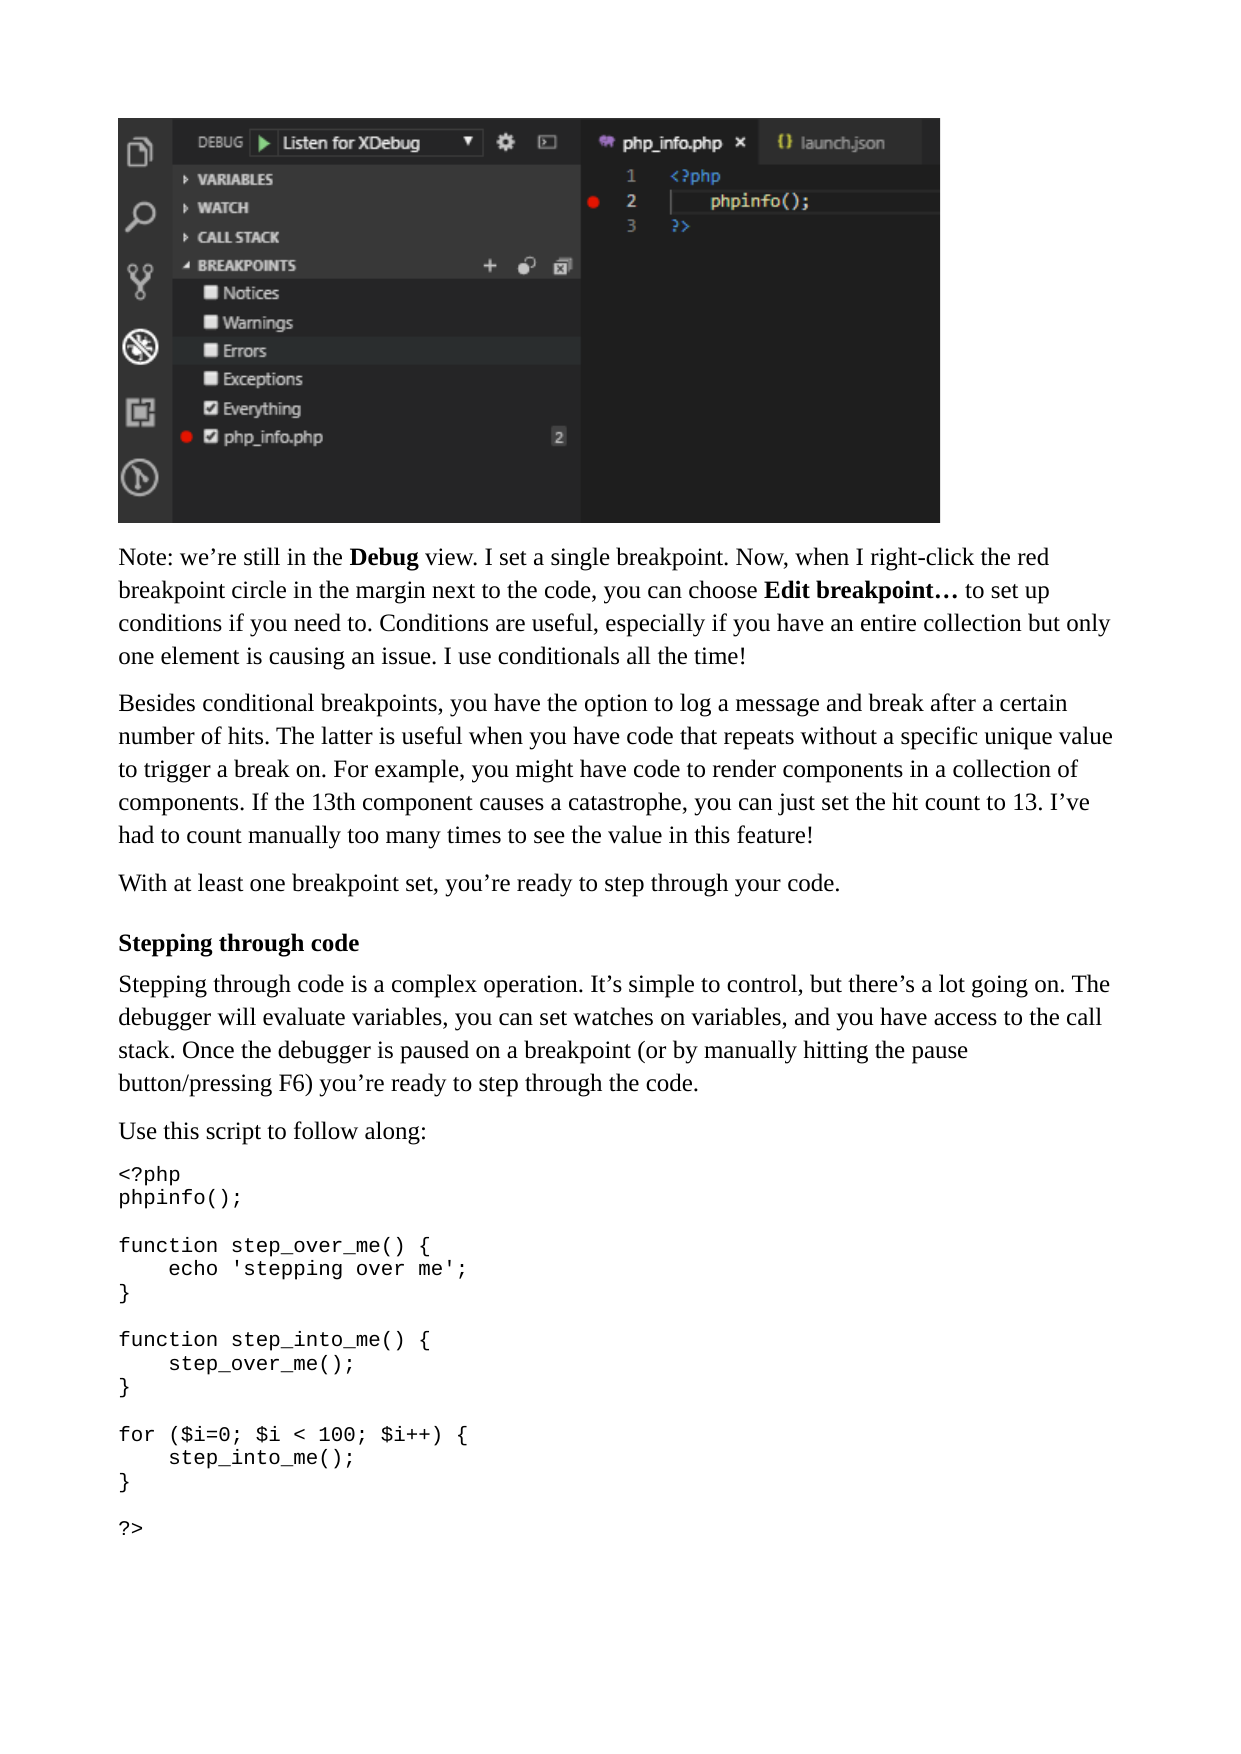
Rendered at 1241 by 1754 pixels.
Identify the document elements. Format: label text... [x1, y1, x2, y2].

text <?php [118, 1164, 1122, 1187]
text echo 'stepping over me'; [118, 1258, 1122, 1282]
text ?> [118, 1518, 1122, 1542]
text With at least one breakpoint set, you’re ready to step through your code. [118, 868, 1122, 897]
text } [118, 1376, 1122, 1400]
text for ($i=0; $i < 100; $i++) { [118, 1424, 1122, 1447]
text Use this script to follow along: [118, 1116, 1122, 1145]
text step_into_me(); [118, 1447, 1122, 1471]
text } [118, 1471, 1122, 1495]
text function step_over_me() { [118, 1234, 1122, 1258]
text Note: we’re still in the Debug view. I set a single breakpoint. Now, when I right-click the red breakpoint circle in the margin next to the code, you can choose Edit breakpoint… to set up conditions if you need to. Conditions are useful, especially if you have an entire collection but only one element is causing an issue. I use conditionals all the time! [118, 542, 1122, 669]
text function step_into_me() { [118, 1329, 1122, 1353]
text step_over_me(); [118, 1353, 1122, 1376]
text phpinfo(); [118, 1187, 1122, 1211]
text } [118, 1282, 1122, 1306]
text Besides conditional breakpoints, you have the option to log a message and break after a certain number of hits. The latter is useful when you have code that repeats without a specific unique value to trigger a break on. For example, you might have code to render components in a collection of components. If the 13th component causes a catastrophe, you can just set the hit count to 13. I’ve had to count manually too many times to see the value in this feature! [118, 688, 1122, 849]
subtitle Stepping through code [118, 928, 1122, 957]
picture [118, 118, 940, 523]
text Stepping through code is a complex operation. It’s simple to control, but there’s a lot going on. The debugger will evaluate variables, you can set watches on variables, and you have access to the call stack. Once the debugger is paused on a breakpoint (or by manually hitting the pause button/pressing F6) you’re ready to step through the code. [118, 969, 1122, 1097]
